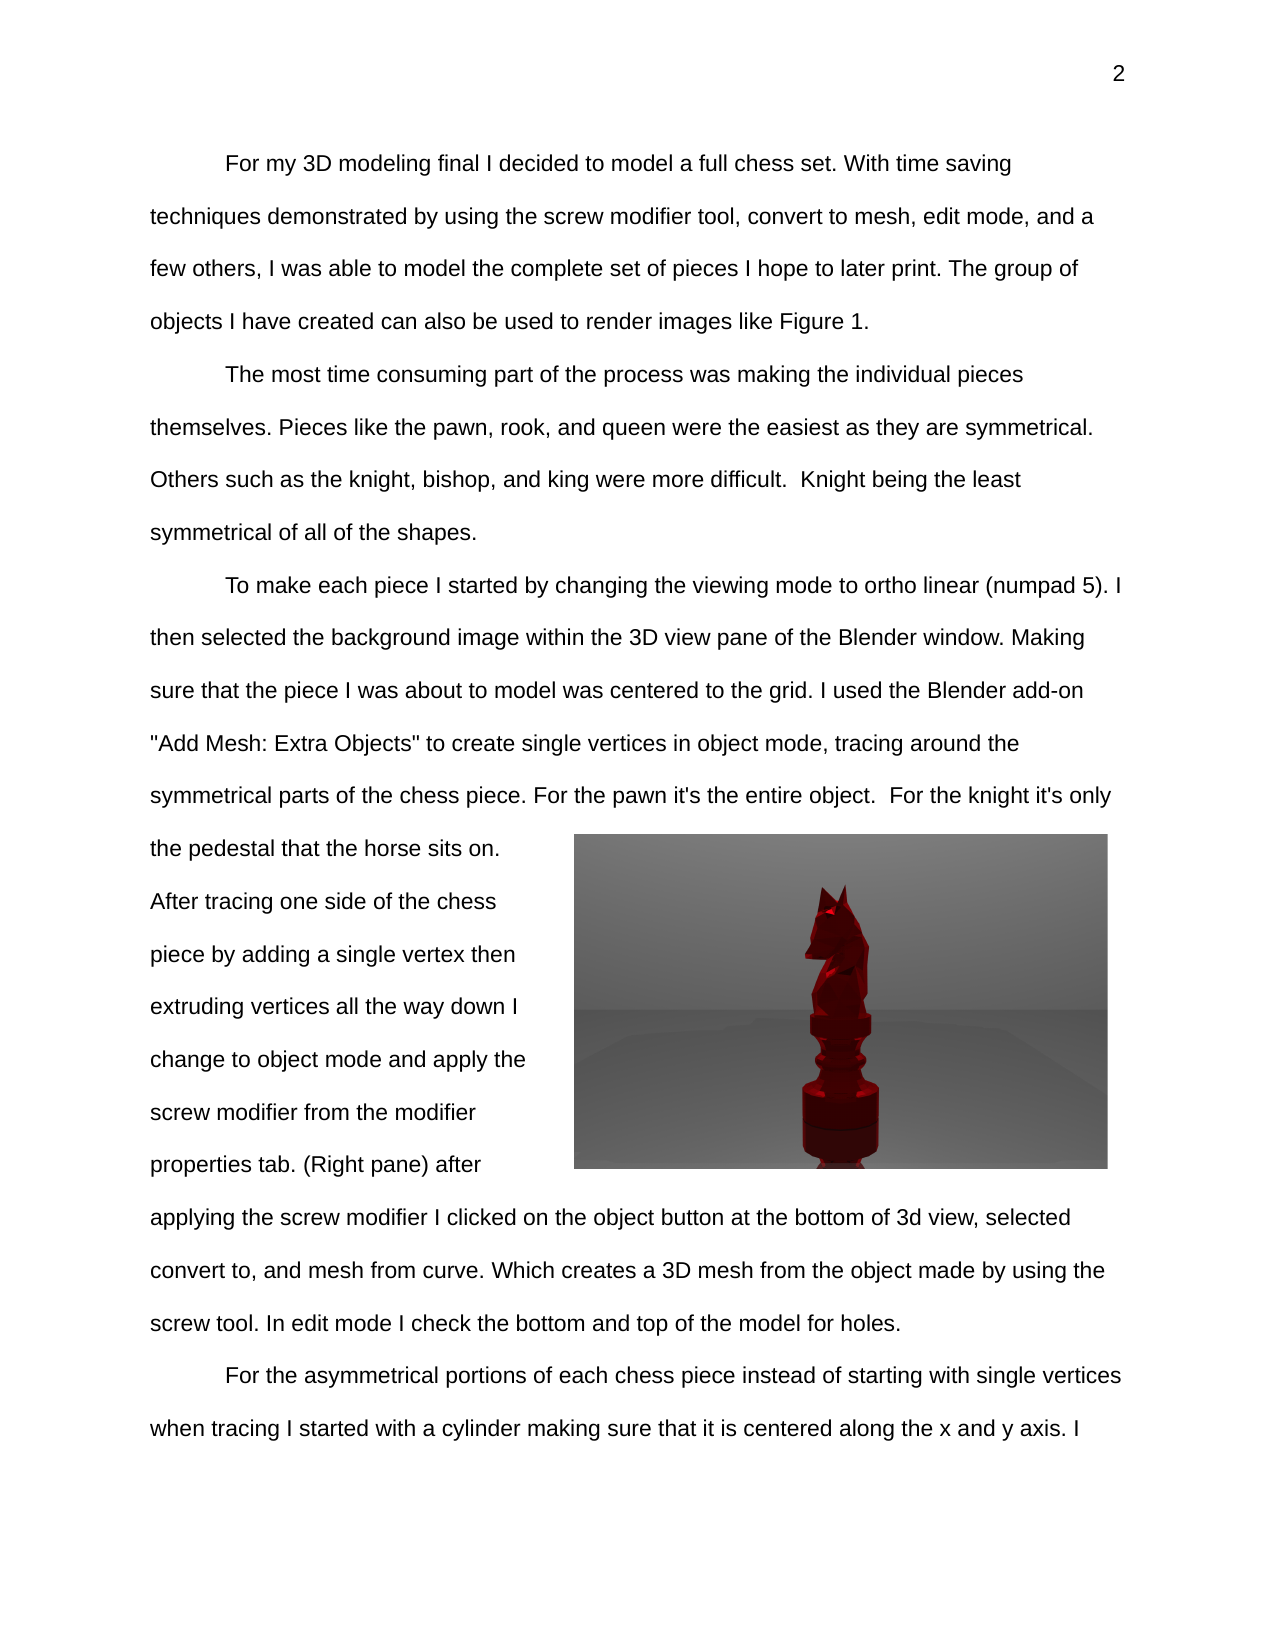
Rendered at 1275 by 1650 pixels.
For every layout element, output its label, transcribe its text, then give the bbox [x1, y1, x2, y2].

text To make each piece I started by changing the viewing mode to ortho linear (numpad 5). I then selected the background image within the 3D view pane of the Blender window. Making sure that the piece I was about to model was centered to the grid. I used the Blender add-on "Add Mesh: Extra Objects" to create single vertices in object mode, tracing around the symmetrical parts of the chess piece. For the pawn it's the entire object. For the knight it's only the pedestal that the horse sits on. After tracing one side of the chess piece by adding a single vertex then extruding vertices all the way down I change to object mode and apply the screw modifier from the modifier properties tab. (Right pane) after applying the screw modifier I clicked on the object button at the bottom of 3d view, selected convert to, and mesh from curve. Which creates a 3D mesh from the object made by using the screw tool. In edit mode I check the bottom and top of the model for holes. [150, 572, 1125, 1336]
text For my 3D modeling final I decided to model a full chess set. With time saving techniques demonstrated by using the screw modifier tool, convert to mesh, edit mode, and a few others, I was able to model the complete set of pieces I hope to later print. The group of objects I have created can also be used to render images like Figure 1. [150, 150, 1125, 334]
text The most time consuming part of the process was making the individual pieces themselves. Pieces like the pawn, rook, and queen were the easiest as they are symmetrical. Others such as the knight, bishop, and king were more difficult. Knight being the least symmetrical of all of the shapes. [150, 361, 1125, 545]
text For the asymmetrical portions of each chess piece instead of starting with single vertices when tracing I started with a cylinder making sure that it is centered along the x and y axis. I [150, 1362, 1125, 1441]
picture [574, 834, 1108, 1169]
